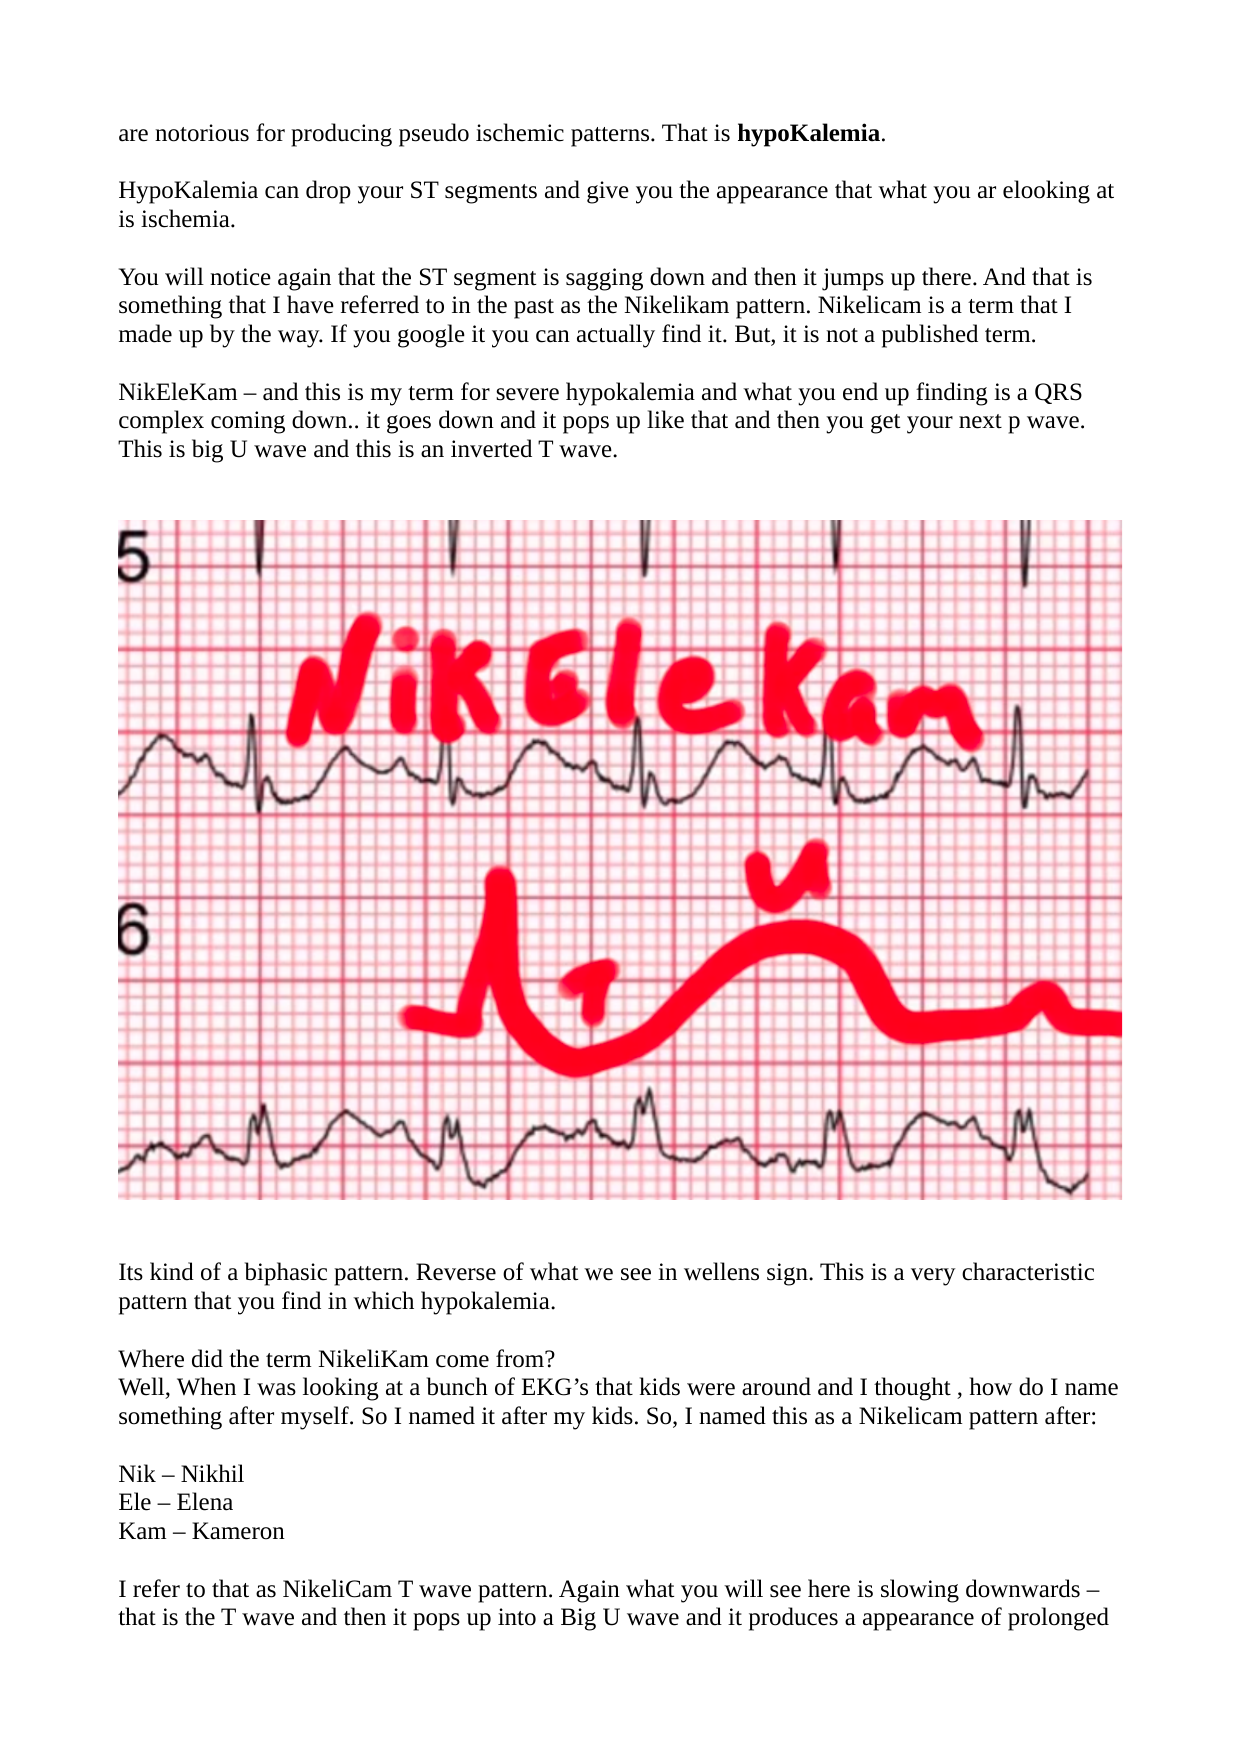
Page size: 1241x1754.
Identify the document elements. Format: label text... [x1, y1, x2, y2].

picture [118, 520, 1123, 1200]
text [118, 1200, 1122, 1229]
text Well, When I was looking at a bunch of EKG’s that kids were around and I thought , how do I name something after myself. So I named it after my kids. So, I named this as a Nikelicam pattern after: Nik – Nikhil Ele – Elena Kam – Kameron I refer to that as NikeliCam T wave pattern. Again what you will see here is slowing downwards – that is the T wave and then it pops up into a Big U wave and it produces a appearance of prolonged [118, 1372, 1122, 1631]
text Where did the term NikeliKam come from? [118, 1344, 1122, 1372]
text Its kind of a biphasic pattern. Reverse of what we see in wellens sign. This is a very characteristic pattern that you find in which hypokalemia. [118, 1229, 1122, 1315]
text HypoKalemia can drop your ST segments and give you the appearance that what you ar elooking at is ischemia. You will notice again that the ST segment is sagging down and then it jumps up there. And that is something that I have referred to in the past as the Nikelikam pattern. Nikelicam is a term that I made up by the way. If you google it you can actually find it. But, it is not a published term. NikEleKam – and this is my term for severe hypokalemia and what you end up finding is a QRS complex coming down.. it goes down and it pops up like that and then you get your next p wave. This is big U wave and this is an inverted T wave. [118, 176, 1122, 520]
text are notorious for producing pseudo ischemic patterns. That is hypoKalemia. [118, 118, 1122, 176]
